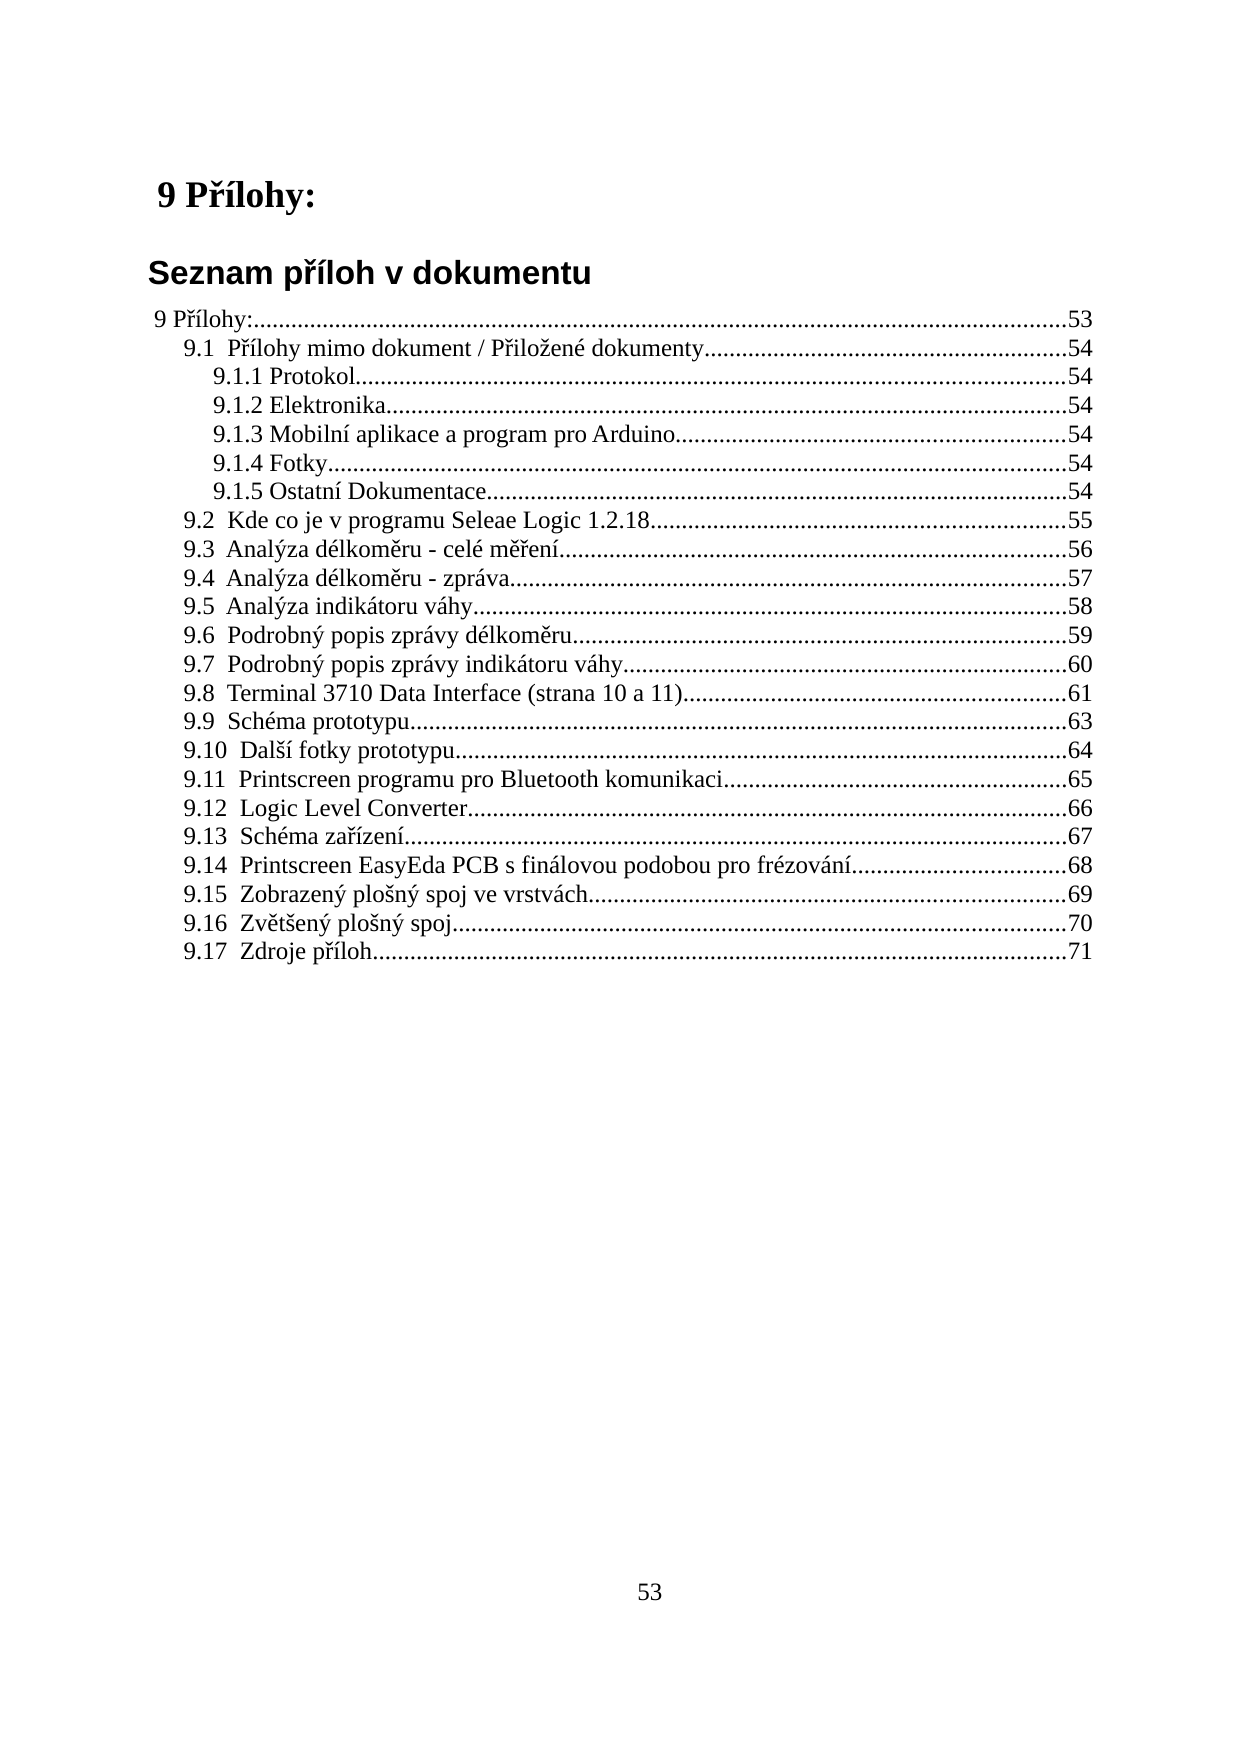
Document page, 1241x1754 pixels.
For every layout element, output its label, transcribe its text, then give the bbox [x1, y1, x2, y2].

text 9.14 Printscreen EasyEda PCB s finálovou podobou pro frézování 68 [177, 850, 1093, 879]
text 9.9 Schéma prototypu 63 [177, 706, 1093, 735]
text 9.8 Terminal 3710 Data Interface (strana 10 a 11) 61 [177, 678, 1093, 706]
text 9.2 Kde co je v programu Seleae Logic 1.2.18 55 [177, 505, 1093, 534]
text 9.11 Printscreen programu pro Bluetooth komunikaci 65 [177, 764, 1093, 793]
text 9.10 Další fotky prototypu 64 [177, 735, 1093, 764]
text 9.4 Analýza délkoměru - zpráva 57 [177, 563, 1093, 591]
text 9.6 Podrobný popis zprávy délkoměru 59 [177, 620, 1093, 649]
text 9.1.3 Mobilní aplikace a program pro Arduino 54 [207, 419, 1093, 448]
text 9.5 Analýza indikátoru váhy 58 [177, 591, 1093, 620]
text 9.15 Zobrazený plošný spoj ve vrstvách 69 [177, 879, 1093, 908]
text 9.3 Analýza délkoměru - celé měření 56 [177, 534, 1093, 563]
text 9.1 Přílohy mimo dokument / Přiložené dokumenty 54 [177, 333, 1093, 361]
text 9 Přílohy: 53 [148, 304, 1093, 333]
subtitle Seznam příloh v dokumentu [148, 253, 1093, 291]
text 9.7 Podrobný popis zprávy indikátoru váhy 60 [177, 649, 1093, 678]
text 9.1.1 Protokol 54 [207, 361, 1093, 390]
text 9.1.5 Ostatní Dokumentace 54 [207, 476, 1093, 505]
text 9.12 Logic Level Converter 66 [177, 793, 1093, 821]
text 9.13 Schéma zařízení 67 [177, 821, 1093, 850]
text 9.16 Zvětšený plošný spoj 70 [177, 908, 1093, 936]
subtitle Přílohy: [148, 172, 1093, 216]
text 9.17 Zdroje příloh 71 [177, 936, 1093, 965]
text 9.1.2 Elektronika 54 [207, 390, 1093, 419]
text 9.1.4 Fotky 54 [207, 448, 1093, 476]
